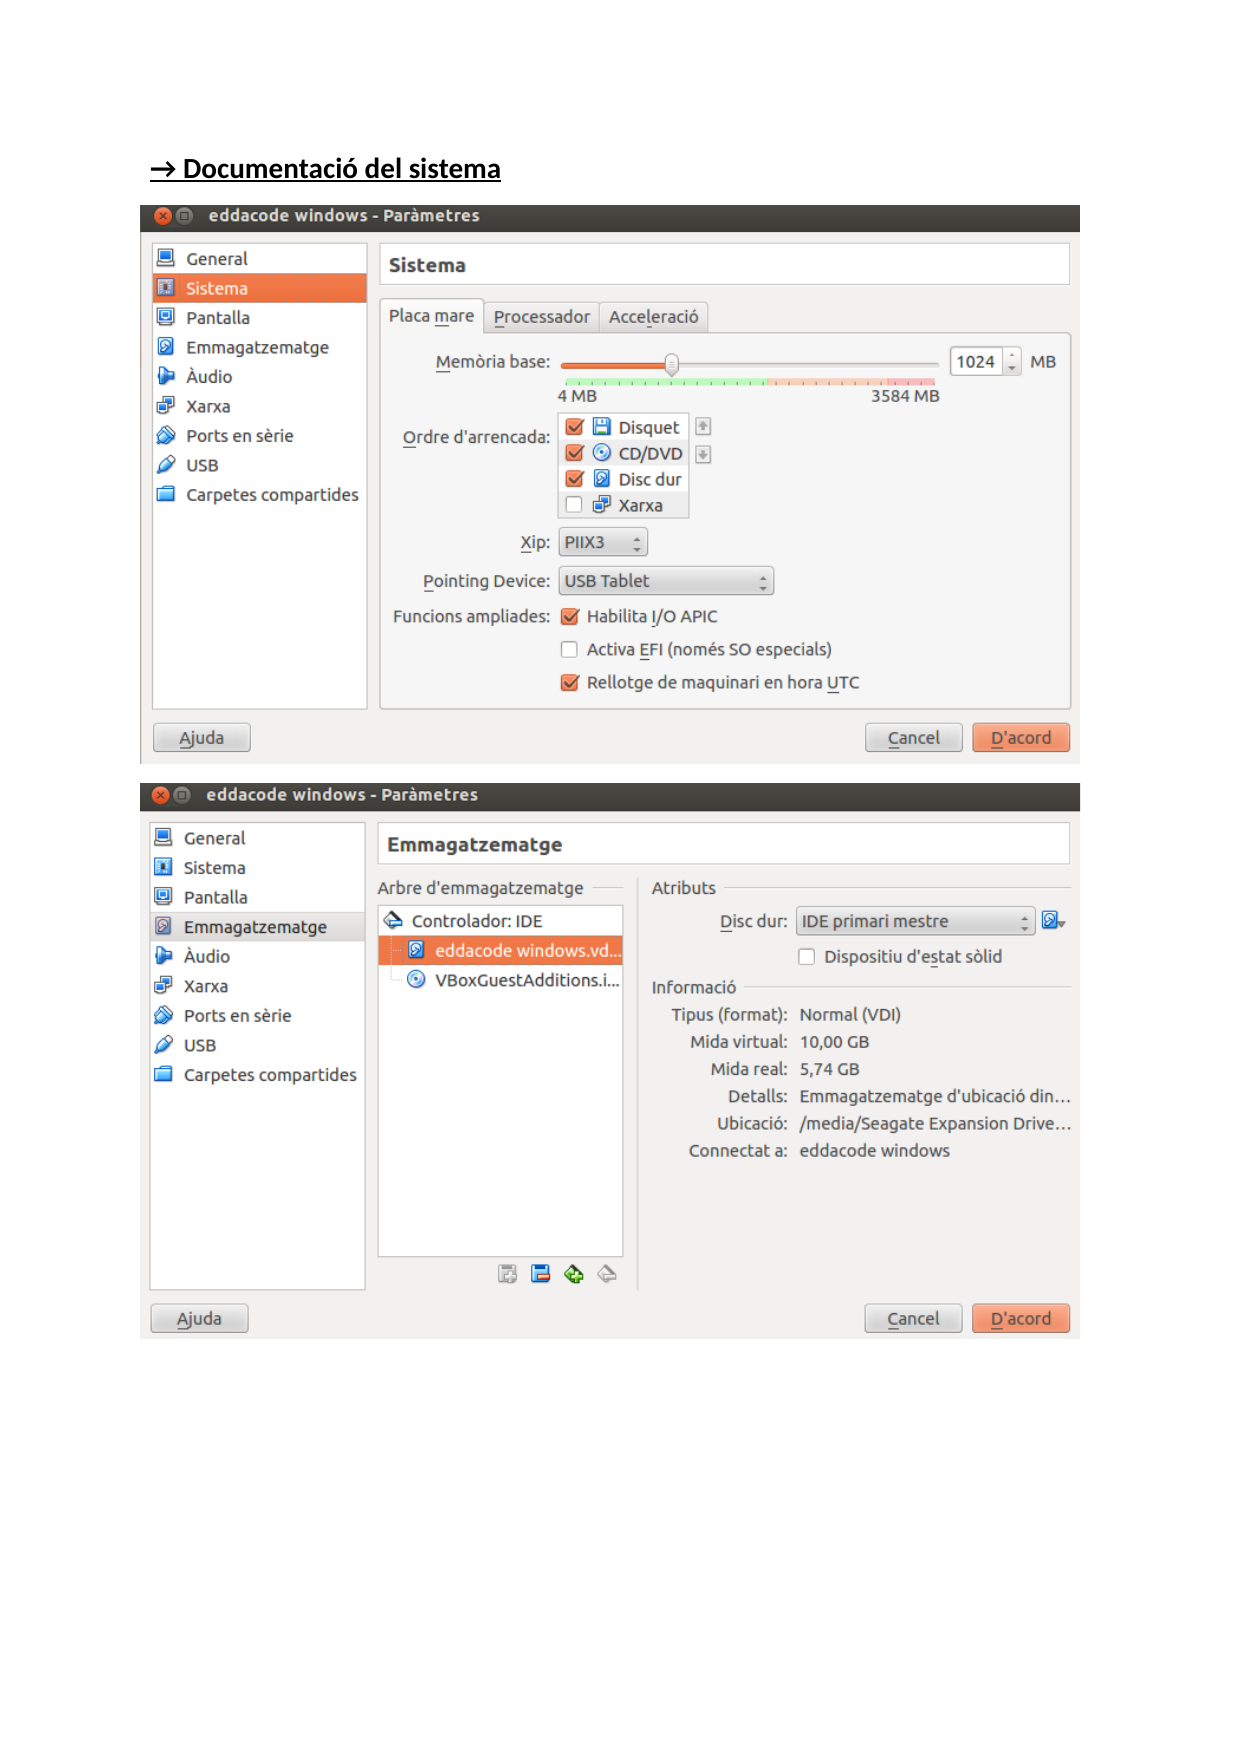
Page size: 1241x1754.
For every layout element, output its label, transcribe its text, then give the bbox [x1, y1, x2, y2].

picture [140, 783, 1081, 1339]
text → Documentació del sistema [150, 150, 1090, 186]
picture [140, 205, 1080, 764]
